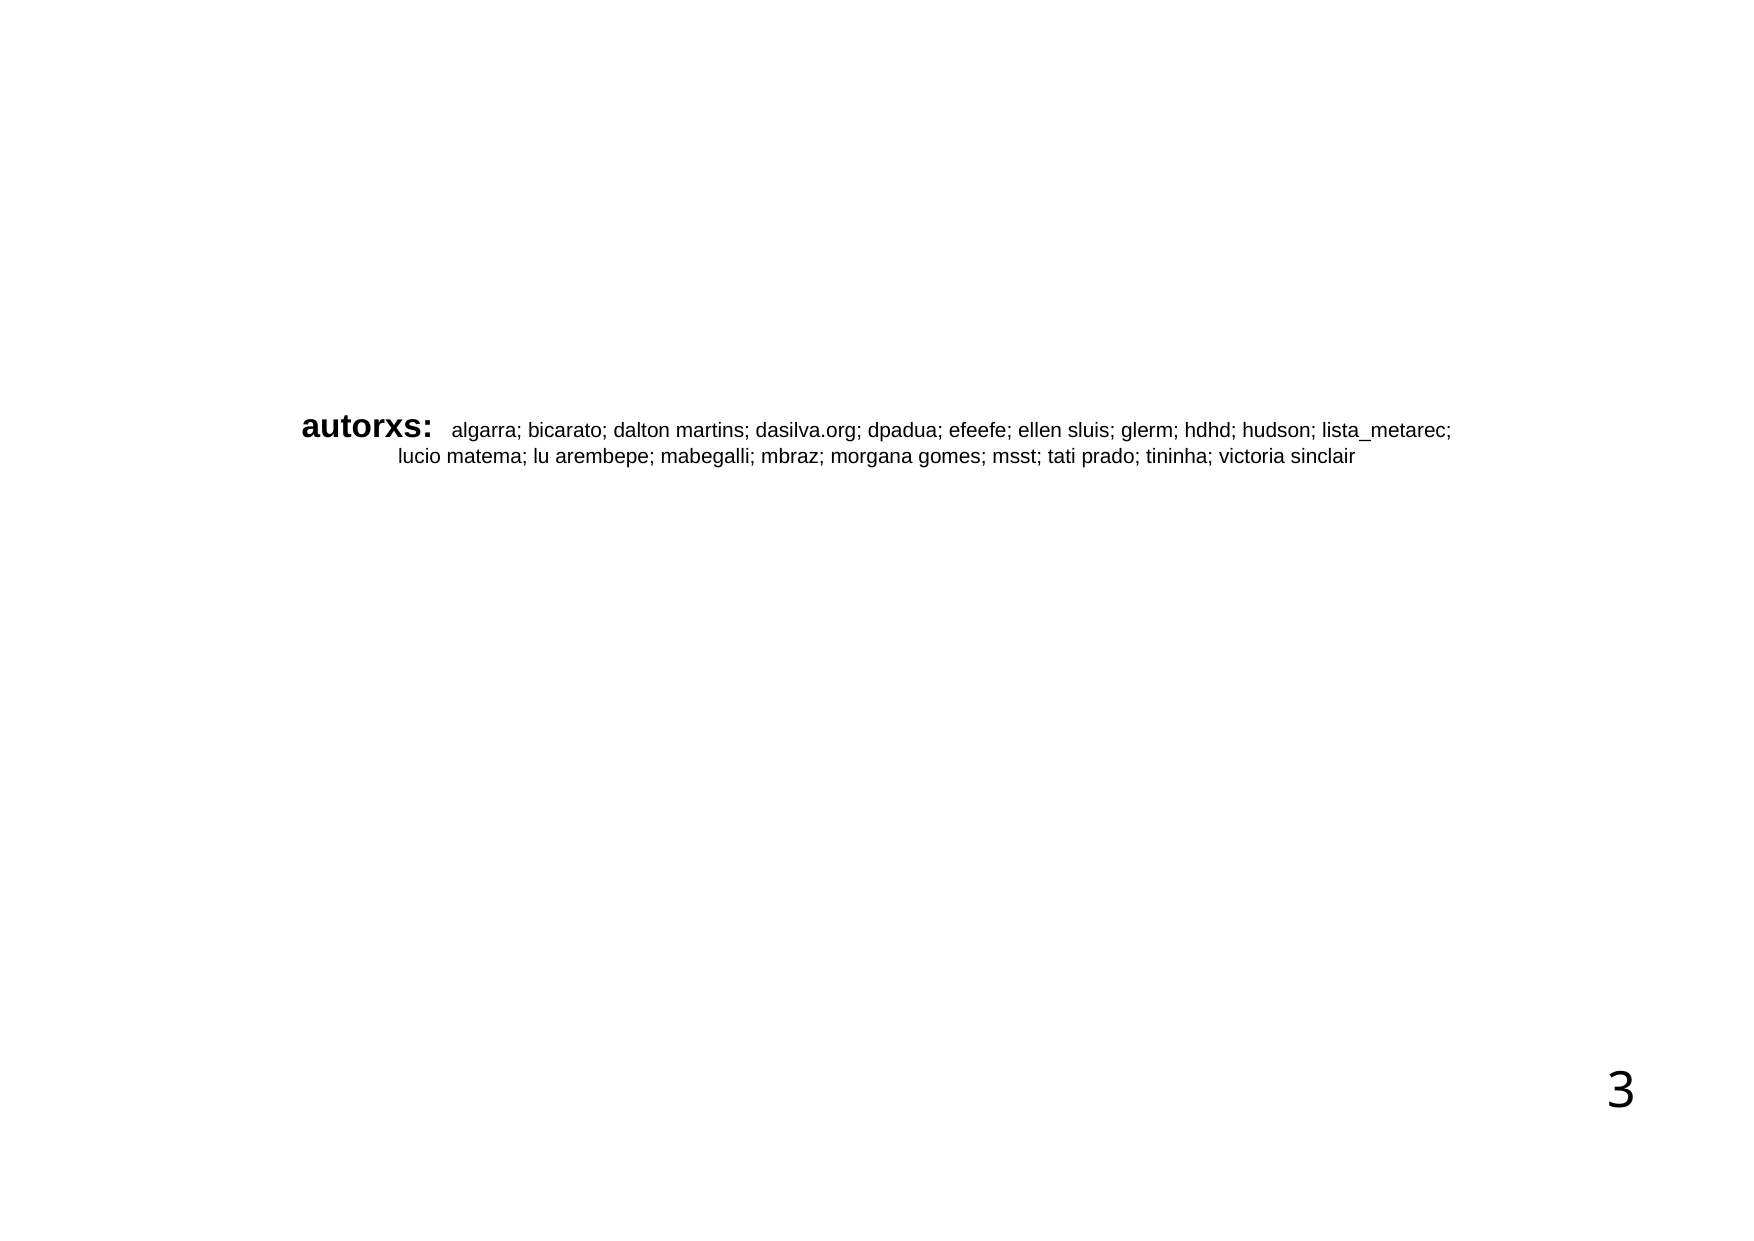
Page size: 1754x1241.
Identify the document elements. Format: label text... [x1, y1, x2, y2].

text autorxs: algarra; bicarato; dalton martins; dasilva.org; dpadua; efeefe; ellen sluis; glerm; hdhd; hudson; lista_metarec; [118, 406, 1636, 444]
text lucio matema; lu arembepe; mabegalli; mbraz; morgana gomes; msst; tati prado; tininha; victoria sinclair [118, 444, 1636, 468]
